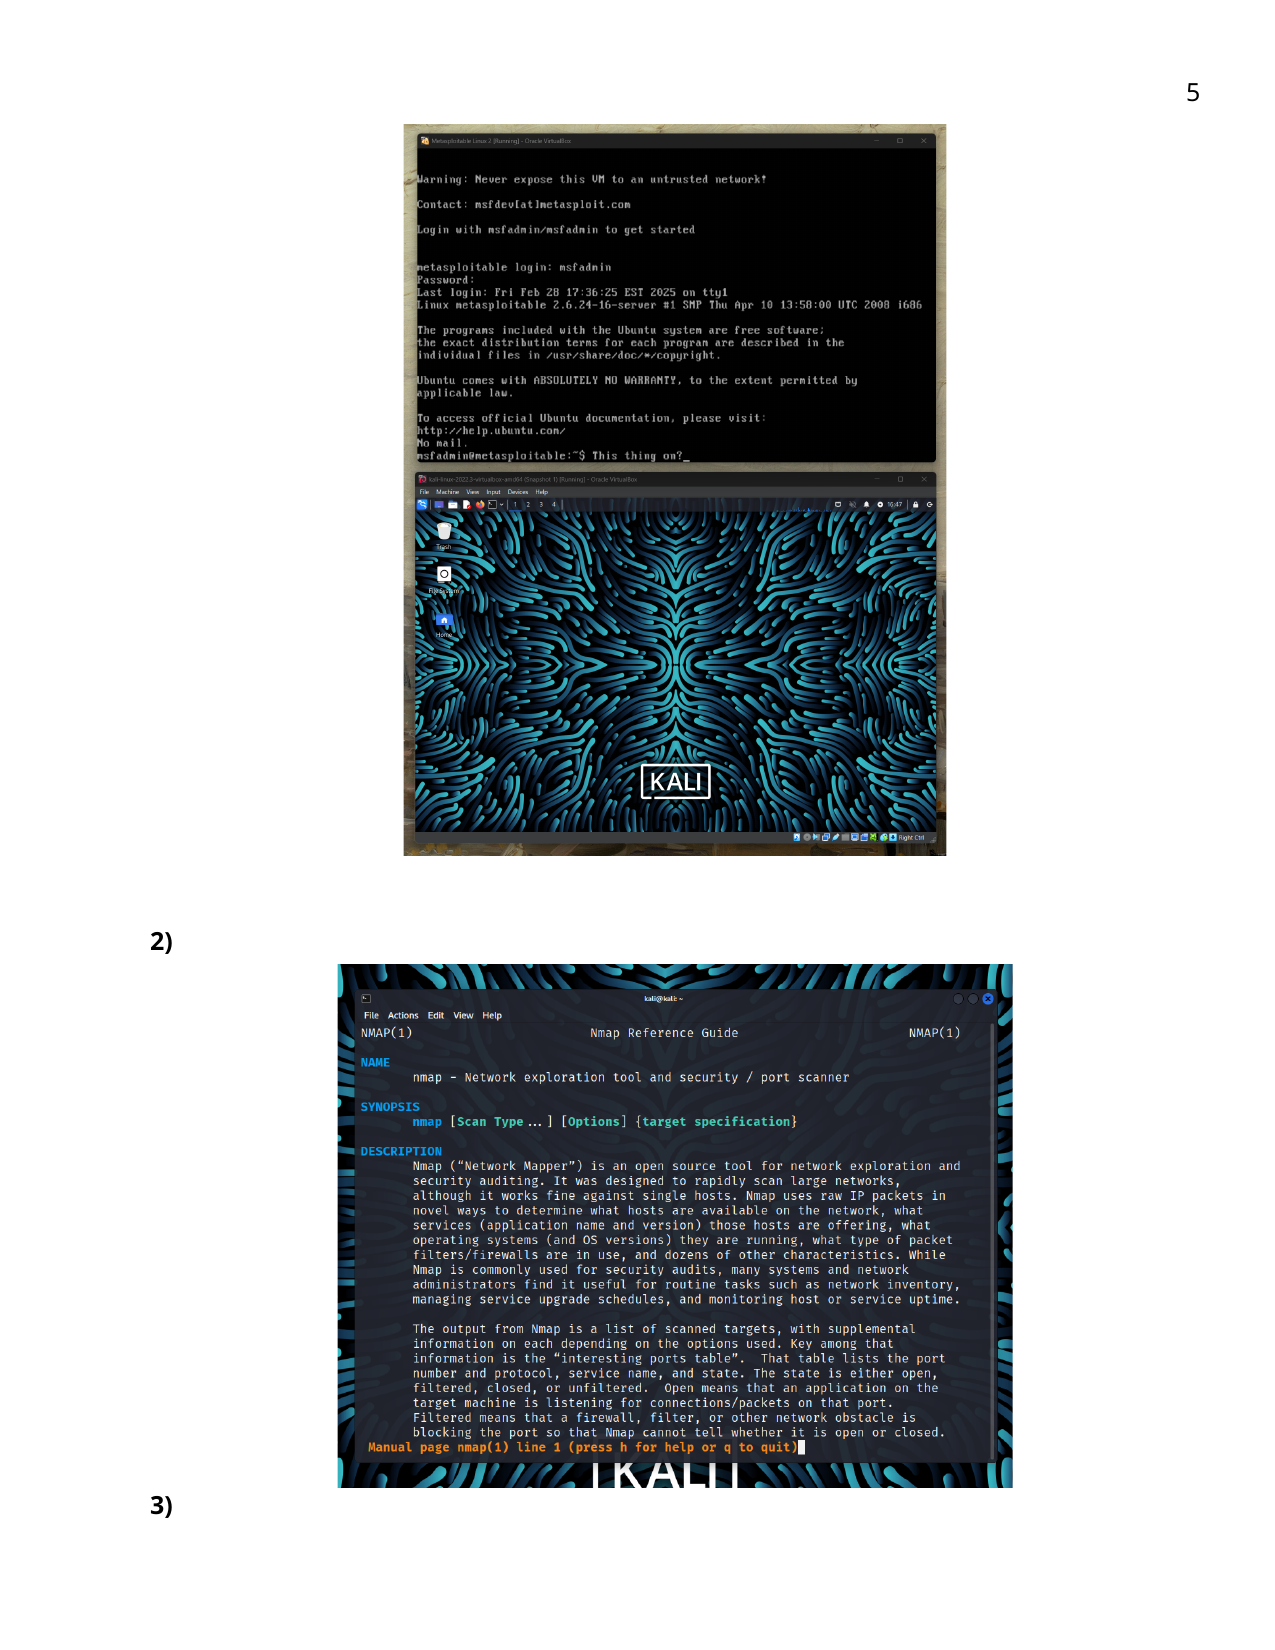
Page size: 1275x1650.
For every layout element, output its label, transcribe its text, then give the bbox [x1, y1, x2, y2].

text 2) [150, 923, 1200, 957]
text 3) [150, 957, 1200, 1522]
picture [337, 964, 1013, 1488]
picture [403, 124, 947, 856]
